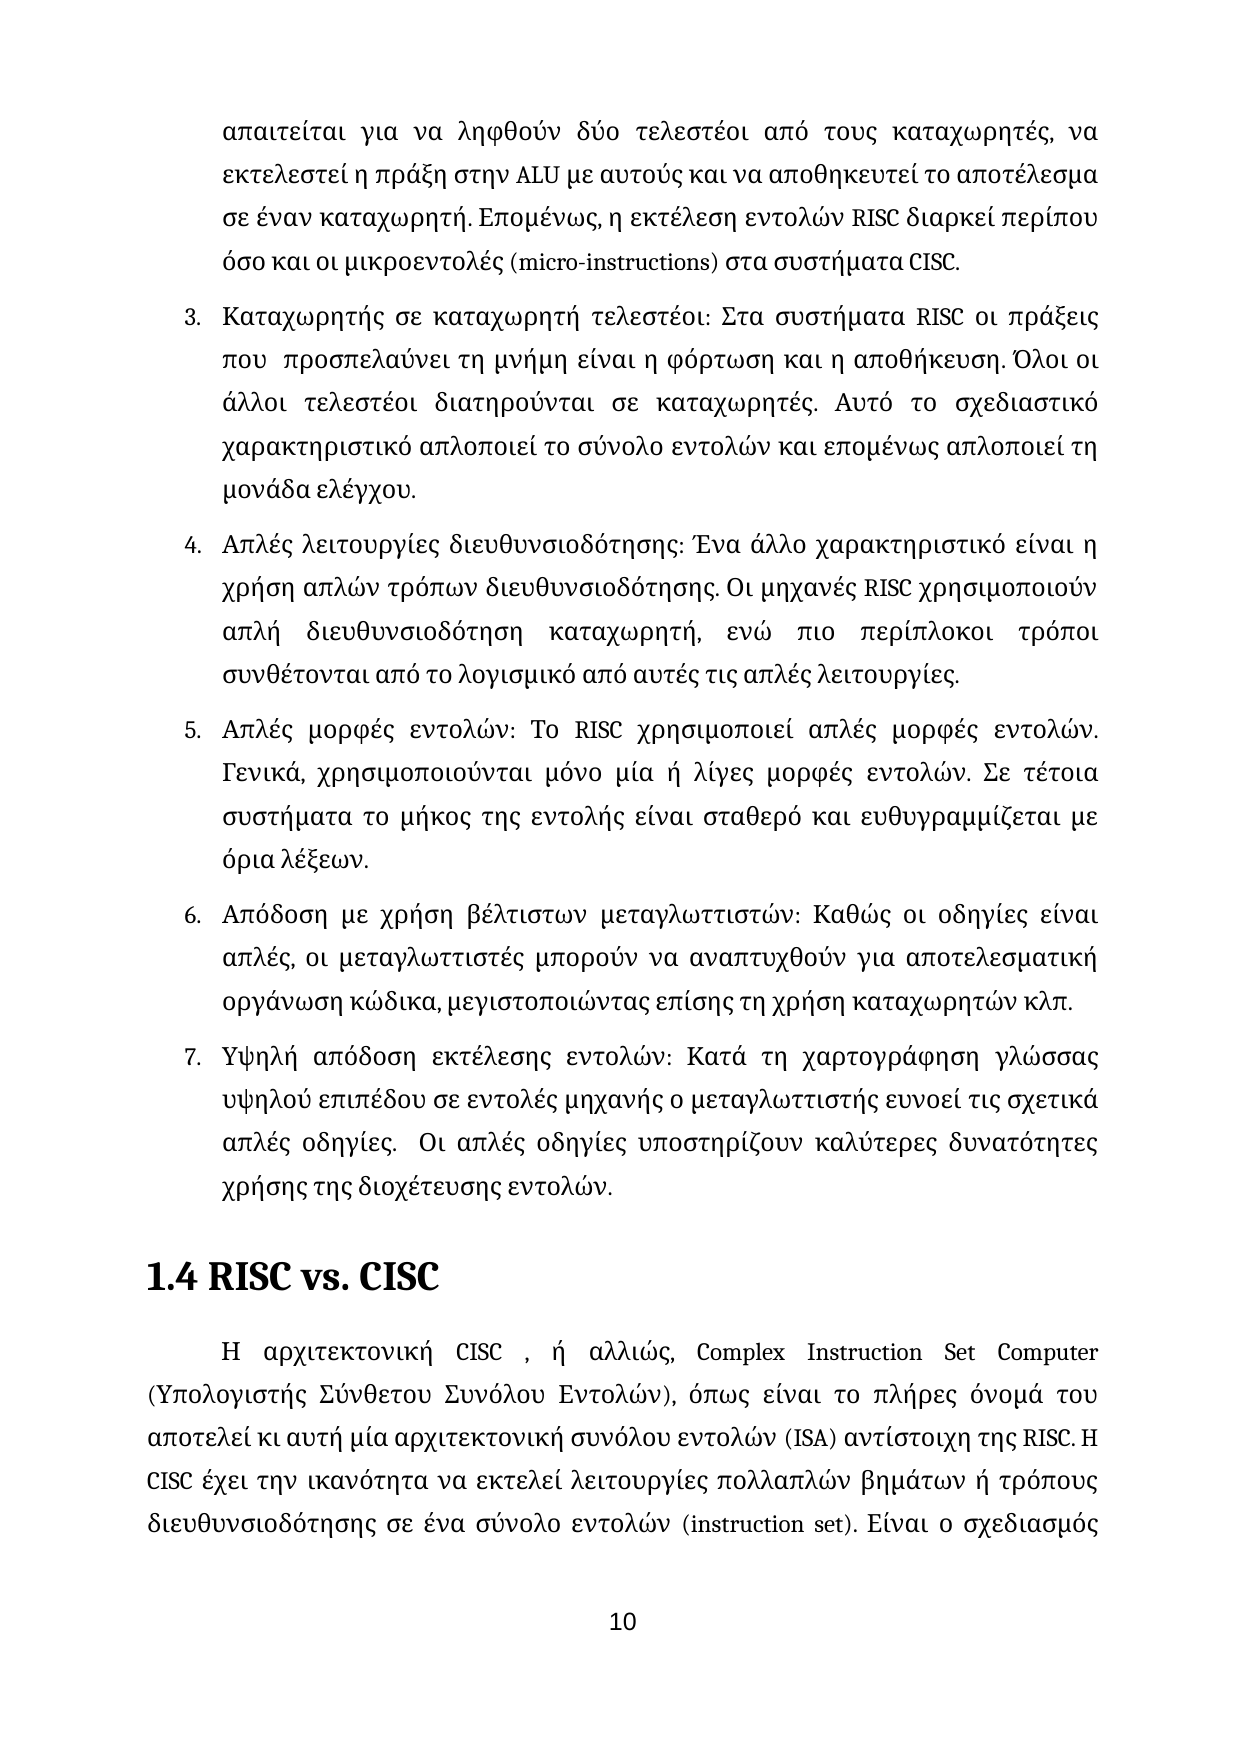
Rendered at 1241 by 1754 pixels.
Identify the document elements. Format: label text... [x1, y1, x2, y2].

text Η αρχιτεκτονική CISC , ή αλλιώς, Complex Instruction Set Computer (Υπολογιστής Σύνθετου Συνόλου Εντολών), όπως είναι το πλήρες όνομά του αποτελεί κι αυτή μία αρχιτεκτονική συνόλου εντολών (ISA) αντίστοιχη της RISC. H CISC έχει την ικανότητα να εκτελεί λειτουργίες πολλαπλών βημάτων ή τρόπους διευθυνσιοδότησης σε ένα σύνολο εντολών (instruction set). Είναι ο σχεδιασμός [147, 1337, 1098, 1539]
list Καταχωρητής σε καταχωρητή τελεστέοι: Στα συστήματα RISC οι πράξεις που προσπελαύνει τη μνήμη είναι η φόρτωση και η αποθήκευση. Όλοι οι άλλοι τελεστέοι διατηρούνται σε καταχωρητές. Αυτό το σχεδιαστικό χαρακτηριστικό απλοποιεί το σύνολο εντολών και επομένως απλοποιεί τη μονάδα ελέγχου. [184, 303, 1098, 504]
list Απόδοση με χρήση βέλτιστων μεταγλωττιστών: Καθώς οι οδηγίες είναι απλές, οι μεταγλωττιστές μπορούν να αναπτυχθούν για αποτελεσματική οργάνωση κώδικα, μεγιστοποιώντας επίσης τη χρήση καταχωρητών κλπ. [184, 901, 1098, 1016]
list Υψηλή απόδοση εκτέλεσης εντολών: Κατά τη χαρτογράφηση γλώσσας υψηλού επιπέδου σε εντολές μηχανής ο μεταγλωττιστής ευνοεί τις σχετικά απλές οδηγίες. Οι απλές οδηγίες υποστηρίζουν καλύτερες δυνατότητες χρήσης της διοχέτευσης εντολών. [184, 1043, 1098, 1201]
subtitle 1.4 RISC vs. CISC [147, 1253, 1098, 1301]
list Απλές λειτουργίες διευθυνσιοδότησης: Ένα άλλο χαρακτηριστικό είναι η χρήση απλών τρόπων διευθυνσιοδότησης. Οι μηχανές RISC χρησιμοποιούν απλή διευθυνσιοδότηση καταχωρητή, ενώ πιο περίπλοκοι τρόποι συνθέτονται από το λογισμικό από αυτές τις απλές λειτουργίες. [184, 531, 1098, 689]
list απαιτείται για να ληφθούν δύο τελεστέοι από τους καταχωρητές, να εκτελεστεί η πράξη στην ALU με αυτούς και να αποθηκευτεί το αποτέλεσμα σε έναν καταχωρητή. Επομένως, η εκτέλεση εντολών RISC διαρκεί περίπου όσο και οι μικροεντολές (micro-instructions) στα συστήματα CISC. [184, 118, 1098, 276]
list Απλές μορφές εντολών: Το RISC χρησιμοποιεί απλές μορφές εντολών. Γενικά, χρησιμοποιούνται μόνο μία ή λίγες μορφές εντολών. Σε τέτοια συστήματα το μήκος της εντολής είναι σταθερό και ευθυγραμμίζεται με όρια λέξεων. [184, 716, 1098, 874]
